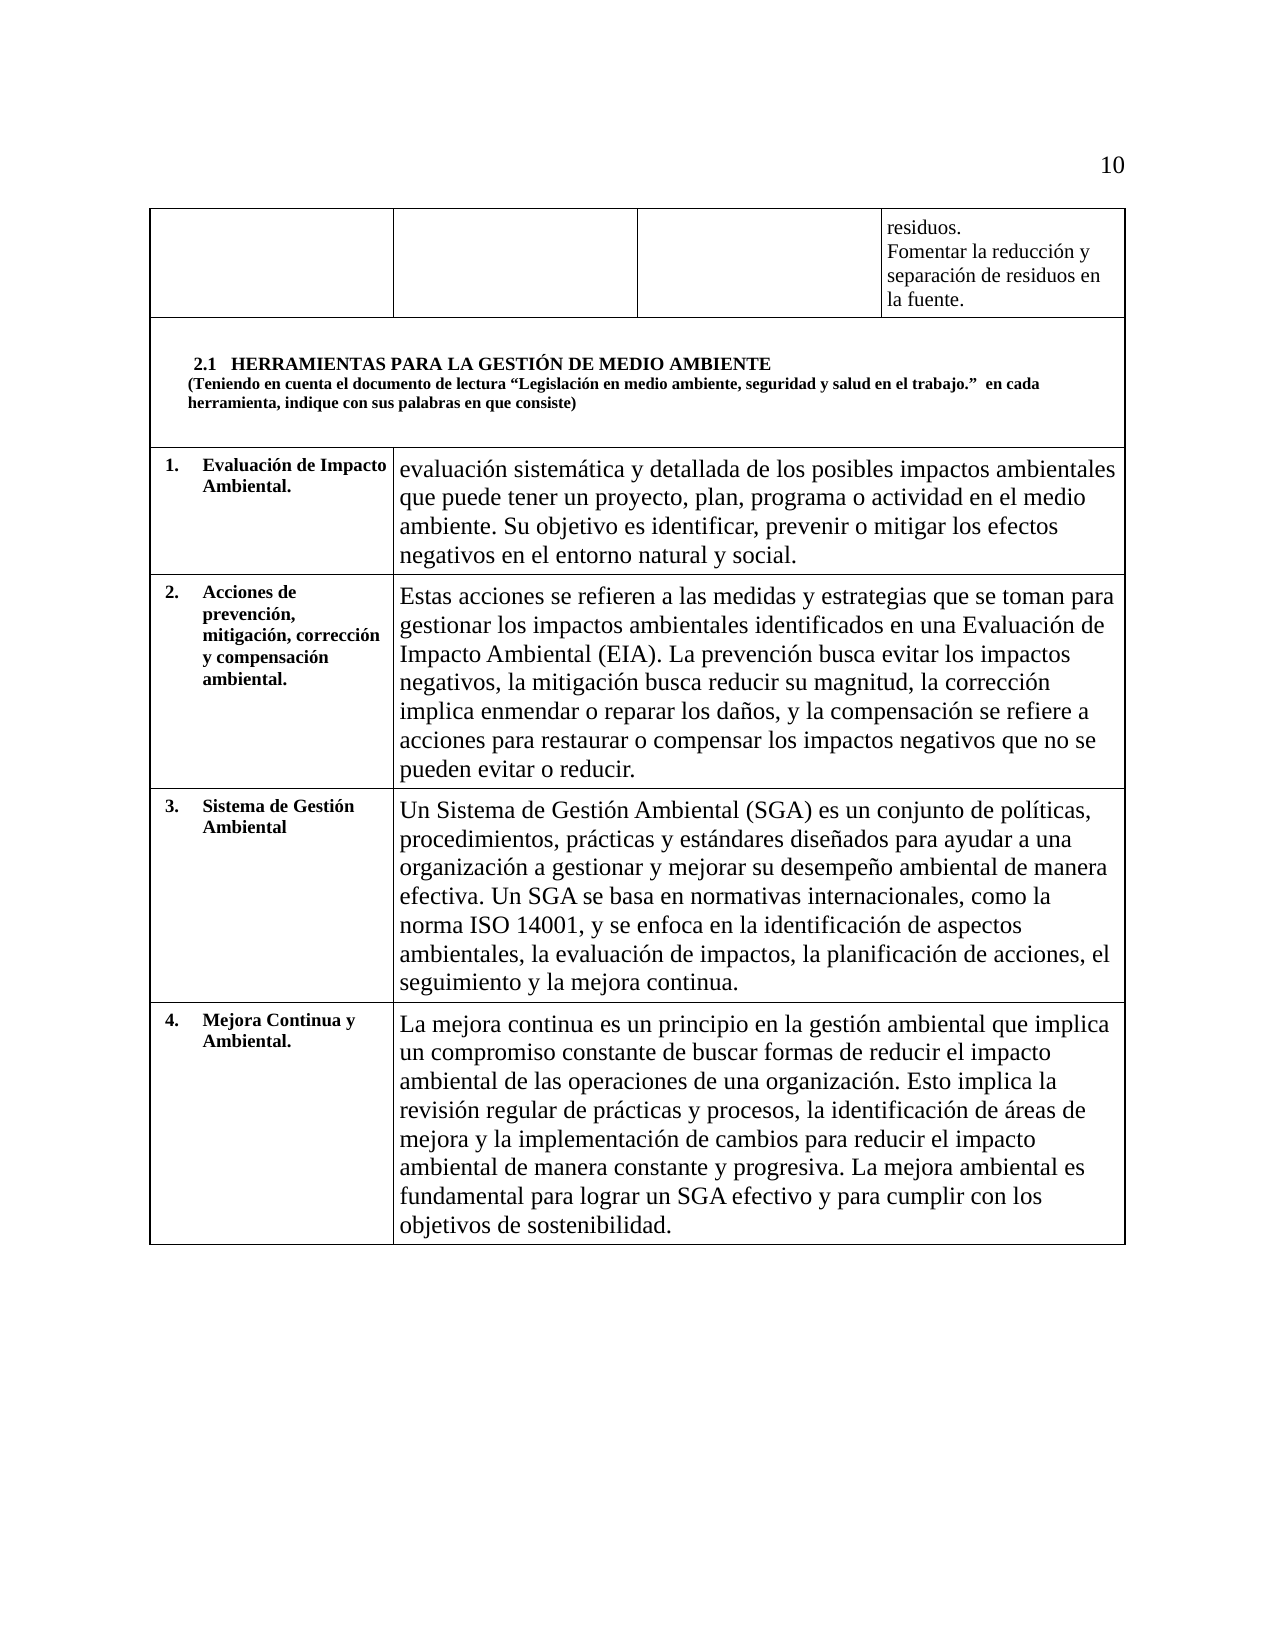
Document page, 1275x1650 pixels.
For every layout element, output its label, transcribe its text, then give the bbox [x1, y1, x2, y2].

table_cell residuos. Fomentar la reducción y separación de residuos en la fuente. [882, 209, 1124, 317]
table_cell [638, 209, 881, 317]
table_cell Acciones de prevención, mitigación, corrección y compensación ambiental. [151, 575, 393, 788]
table_cell Evaluación de Impacto Ambiental. [151, 448, 393, 574]
table_cell HERRAMIENTAS PARA LA GESTIÓN DE MEDIO AMBIENTE (Teniendo en cuenta el documento de lectura “Legislación en medio ambiente, seguridad y salud en el trabajo.” en cada herramienta, indique con sus palabras en que consiste) [151, 318, 1124, 447]
table_cell Un Sistema de Gestión Ambiental (SGA) es un conjunto de políticas, procedimientos, prácticas y estándares diseñados para ayudar a una organización a gestionar y mejorar su desempeño ambiental de manera efectiva. Un SGA se basa en normativas internacionales, como la norma ISO 14001, y se enfoca en la identificación de aspectos ambientales, la evaluación de impactos, la planificación de acciones, el seguimiento y la mejora continua. [394, 789, 1124, 1002]
table_cell Estas acciones se refieren a las medidas y estrategias que se toman para gestionar los impactos ambientales identificados en una Evaluación de Impacto Ambiental (EIA). La prevención busca evitar los impactos negativos, la mitigación busca reducir su magnitud, la corrección implica enmendar o reparar los daños, y la compensación se refiere a acciones para restaurar o compensar los impactos negativos que no se pueden evitar o reducir. [394, 575, 1124, 788]
table_cell evaluación sistemática y detallada de los posibles impactos ambientales que puede tener un proyecto, plan, programa o actividad en el medio ambiente. Su objetivo es identificar, prevenir o mitigar los efectos negativos en el entorno natural y social. [394, 448, 1124, 574]
table_cell La mejora continua es un principio en la gestión ambiental que implica un compromiso constante de buscar formas de reducir el impacto ambiental de las operaciones de una organización. Esto implica la revisión regular de prácticas y procesos, la identificación de áreas de mejora y la implementación de cambios para reducir el impacto ambiental de manera constante y progresiva. La mejora ambiental es fundamental para lograr un SGA efectivo y para cumplir con los objetivos de sostenibilidad. [394, 1003, 1124, 1244]
table_cell Sistema de Gestión Ambiental [151, 789, 393, 1002]
table_cell [394, 209, 637, 317]
table_cell [151, 209, 393, 317]
table_cell Mejora Continua y Ambiental. [151, 1003, 393, 1244]
